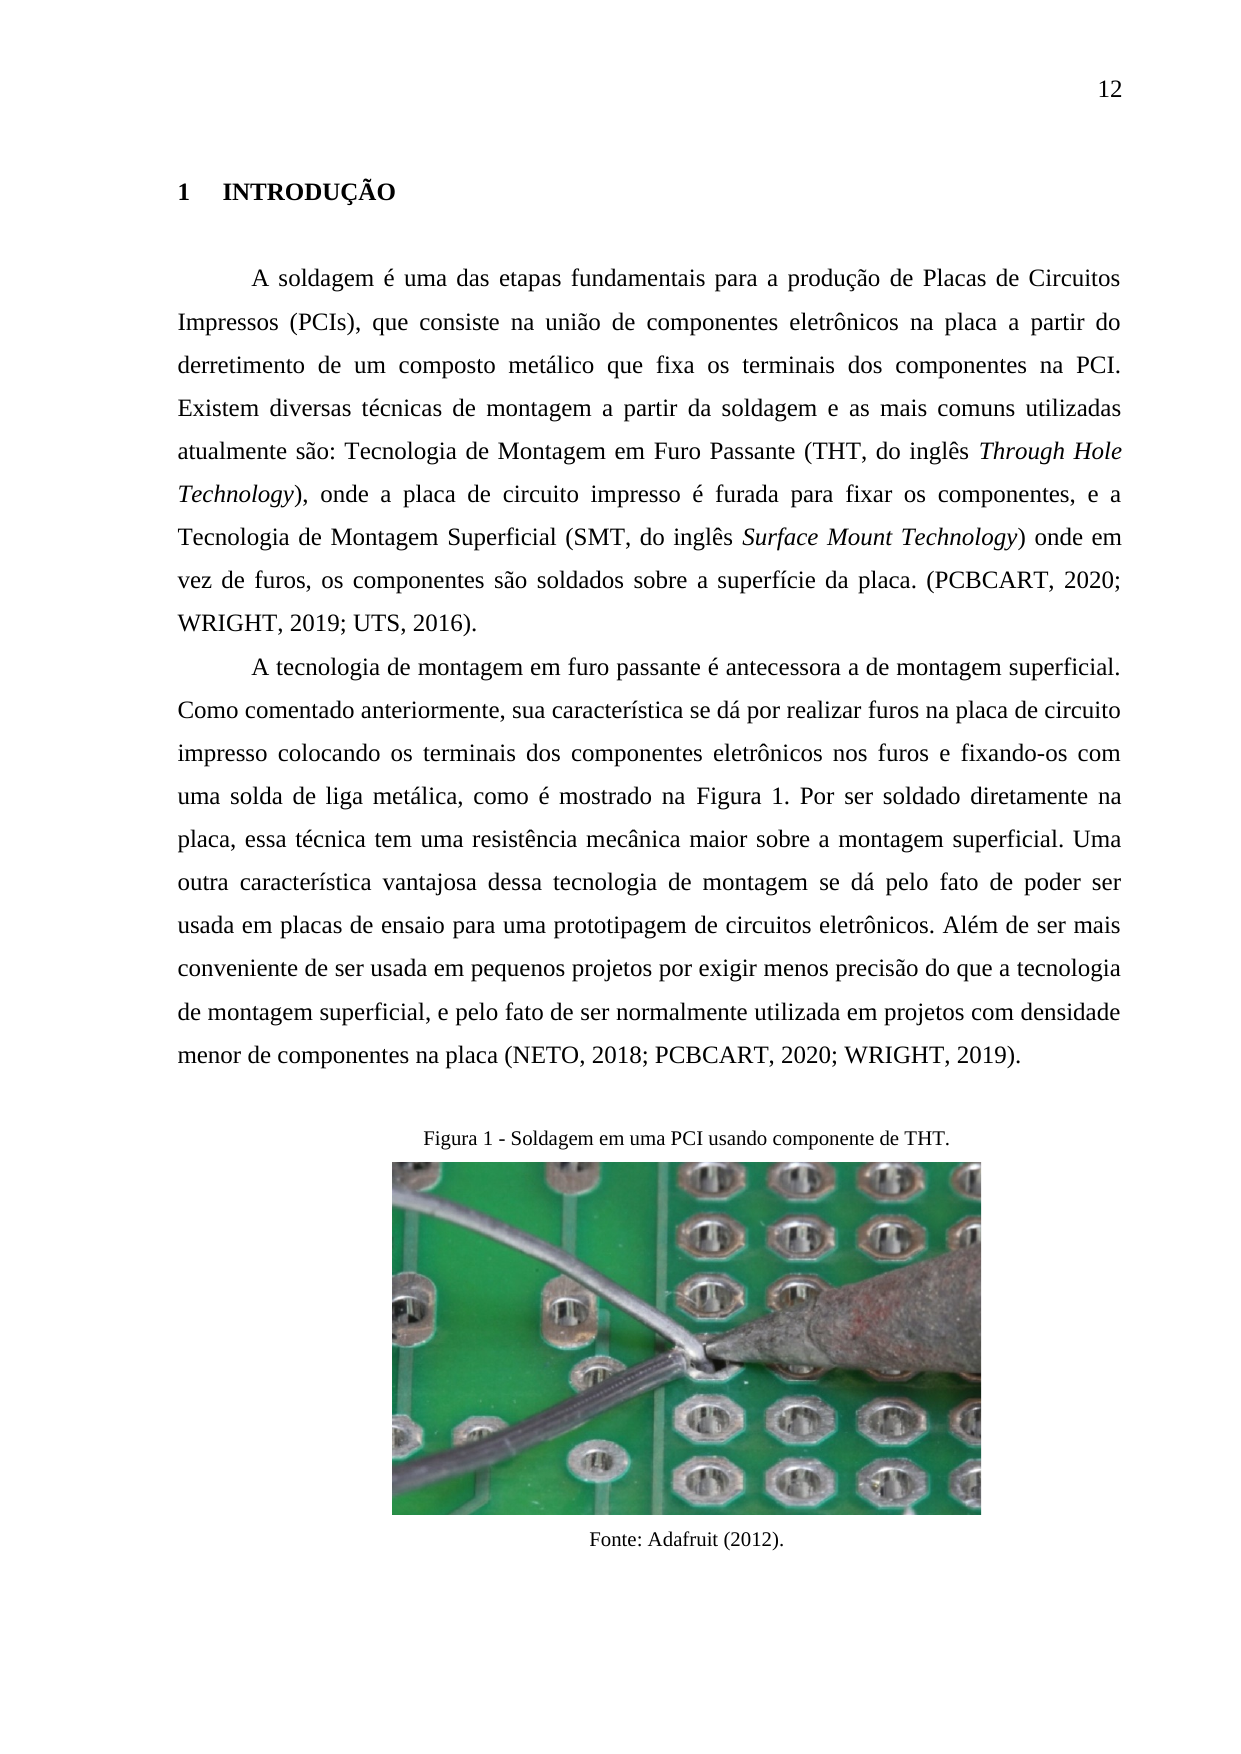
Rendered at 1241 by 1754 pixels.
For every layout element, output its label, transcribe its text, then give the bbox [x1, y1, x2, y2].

text A soldagem é uma das etapas fundamentais para a produção de Placas de Circuitos Impressos (PCIs), que consiste na união de componentes eletrônicos na placa a partir do derretimento de um composto metálico que fixa os terminais dos componentes na PCI. Existem diversas técnicas de montagem a partir da soldagem e as mais comuns utilizadas atualmente são: Tecnologia de Montagem em Furo Passante (THT, do inglês Through Hole Technology), onde a placa de circuito impresso é furada para fixar os componentes, e a Tecnologia de Montagem Superficial (SMT, do inglês Surface Mount Technology) onde em vez de furos, os componentes são soldados sobre a superfície da placa. (PCBCART, 2020; WRIGHT, 2019; UTS, 2016). [177, 263, 1122, 637]
subtitle INTRODUÇÃO [177, 177, 1122, 206]
text A tecnologia de montagem em furo passante é antecessora a de montagem superficial. Como comentado anteriormente, sua característica se dá por realizar furos na placa de circuito impresso colocando os terminais dos componentes eletrônicos nos furos e fixando-os com uma solda de liga metálica, como é mostrado na Figura 1. Por ser soldado diretamente na placa, essa técnica tem uma resistência mecânica maior sobre a montagem superficial. Uma outra característica vantajosa dessa tecnologia de montagem se dá pelo fato de poder ser usada em placas de ensaio para uma prototipagem de circuitos eletrônicos. Além de ser mais conveniente de ser usada em pequenos projetos por exigir menos precisão do que a tecnologia de montagem superficial, e pelo fato de ser normalmente utilizada em projetos com densidade menor de componentes na placa (NETO, 2018; PCBCART, 2020; WRIGHT, 2019). [177, 652, 1122, 1068]
picture [392, 1162, 982, 1515]
text Figura 1 - Soldagem em uma PCI usando componente de THT. [177, 1126, 1122, 1150]
text Fonte: Adafruit (2012). [177, 1527, 1122, 1551]
